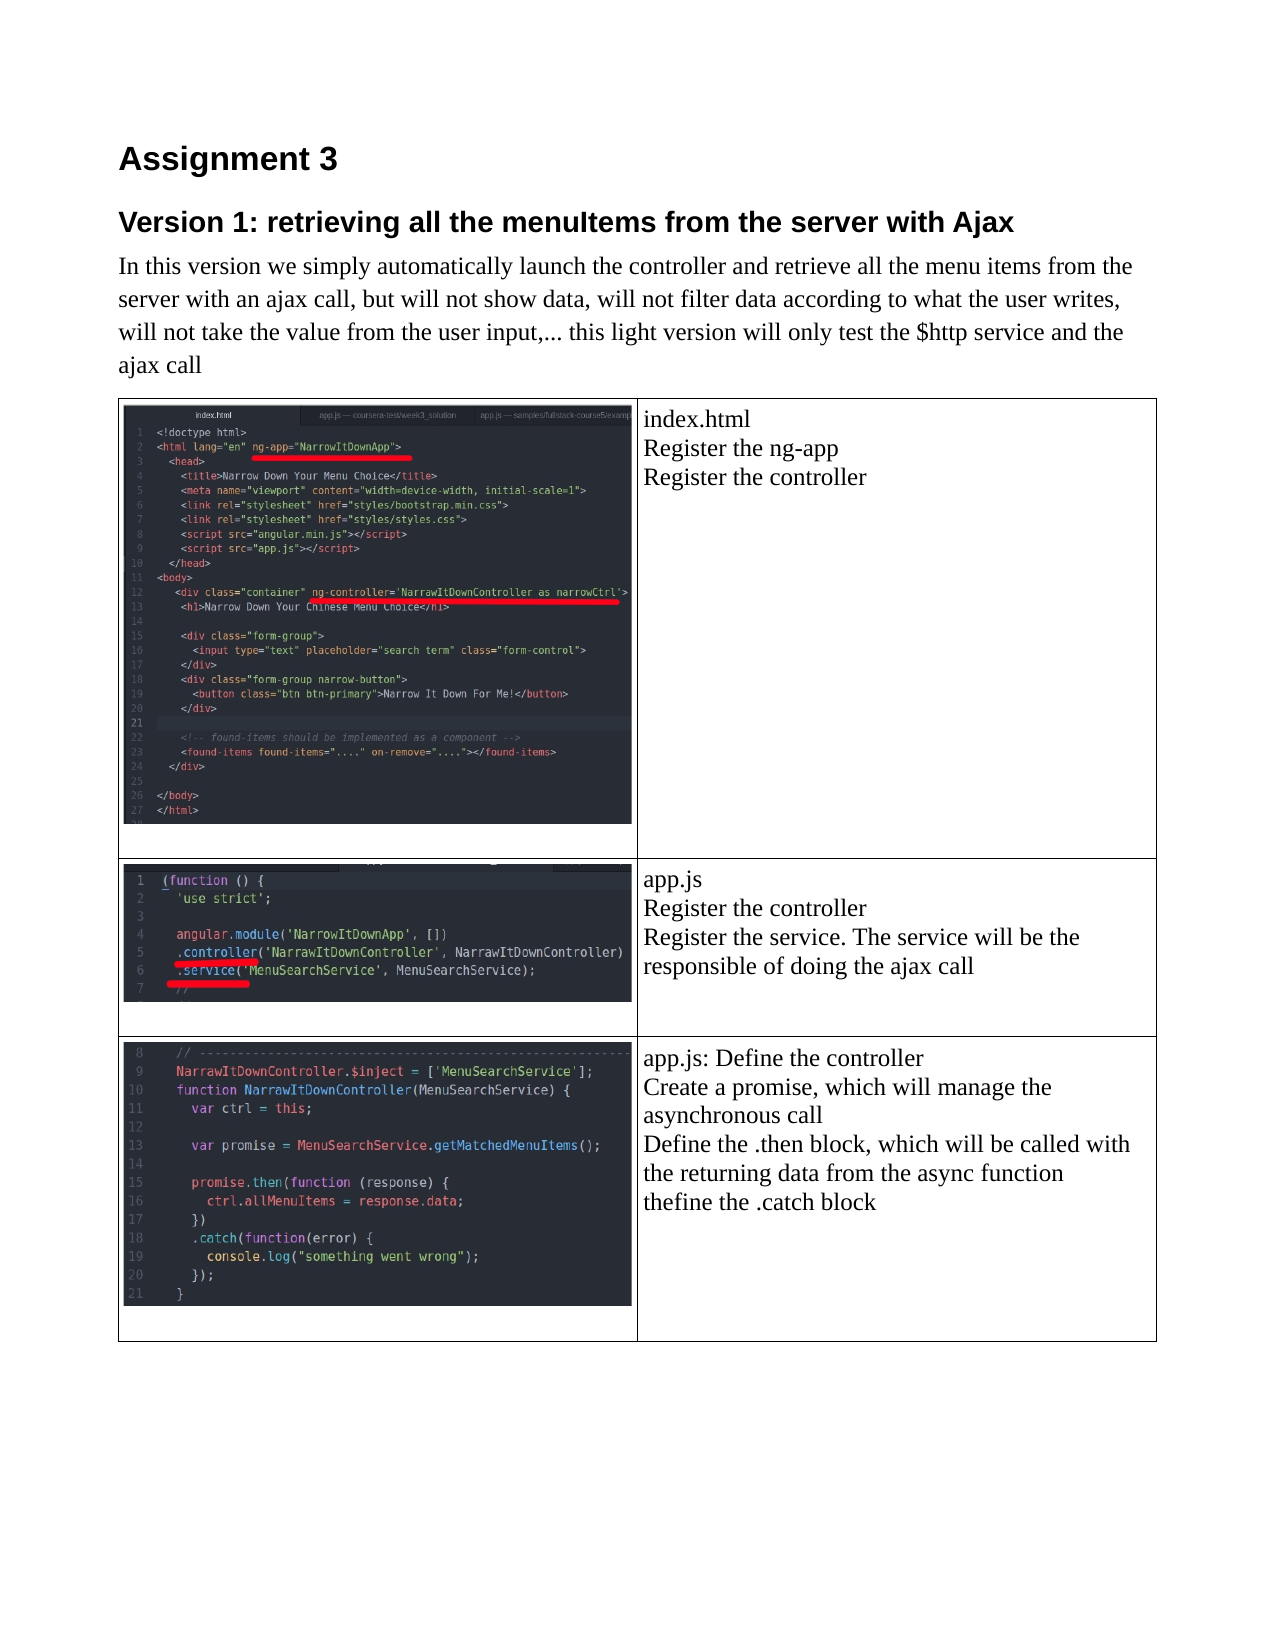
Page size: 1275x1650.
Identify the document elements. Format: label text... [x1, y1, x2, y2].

picture [123, 404, 632, 824]
picture [123, 864, 632, 1002]
text In this version we simply automatically launch the controller and retrieve all the menu items from the server with an ajax call, but will not show data, will not filter data according to what the user writes, will not take the value from the user input,... this light version will only test the $http service and the ajax call [118, 251, 1157, 379]
subtitle Version 1: retrieving all the menuItems from the server with Ajax [118, 205, 1157, 238]
table_header index.html Register the ng-app Register the controller [638, 399, 1156, 858]
table_cell [119, 859, 637, 1036]
table_header [119, 399, 637, 858]
table_cell app.js Register the controller Register the service. The service will be the responsible of doing the ajax call [638, 859, 1156, 1036]
subtitle Assignment 3 [118, 139, 1157, 178]
table_cell [119, 1037, 637, 1341]
table_cell app.js: Define the controller Create a promise, which will manage the asynchronous call Define the .then block, which will be called with the returning data from the async function thefine the .catch block [638, 1037, 1156, 1341]
picture [123, 1042, 632, 1306]
